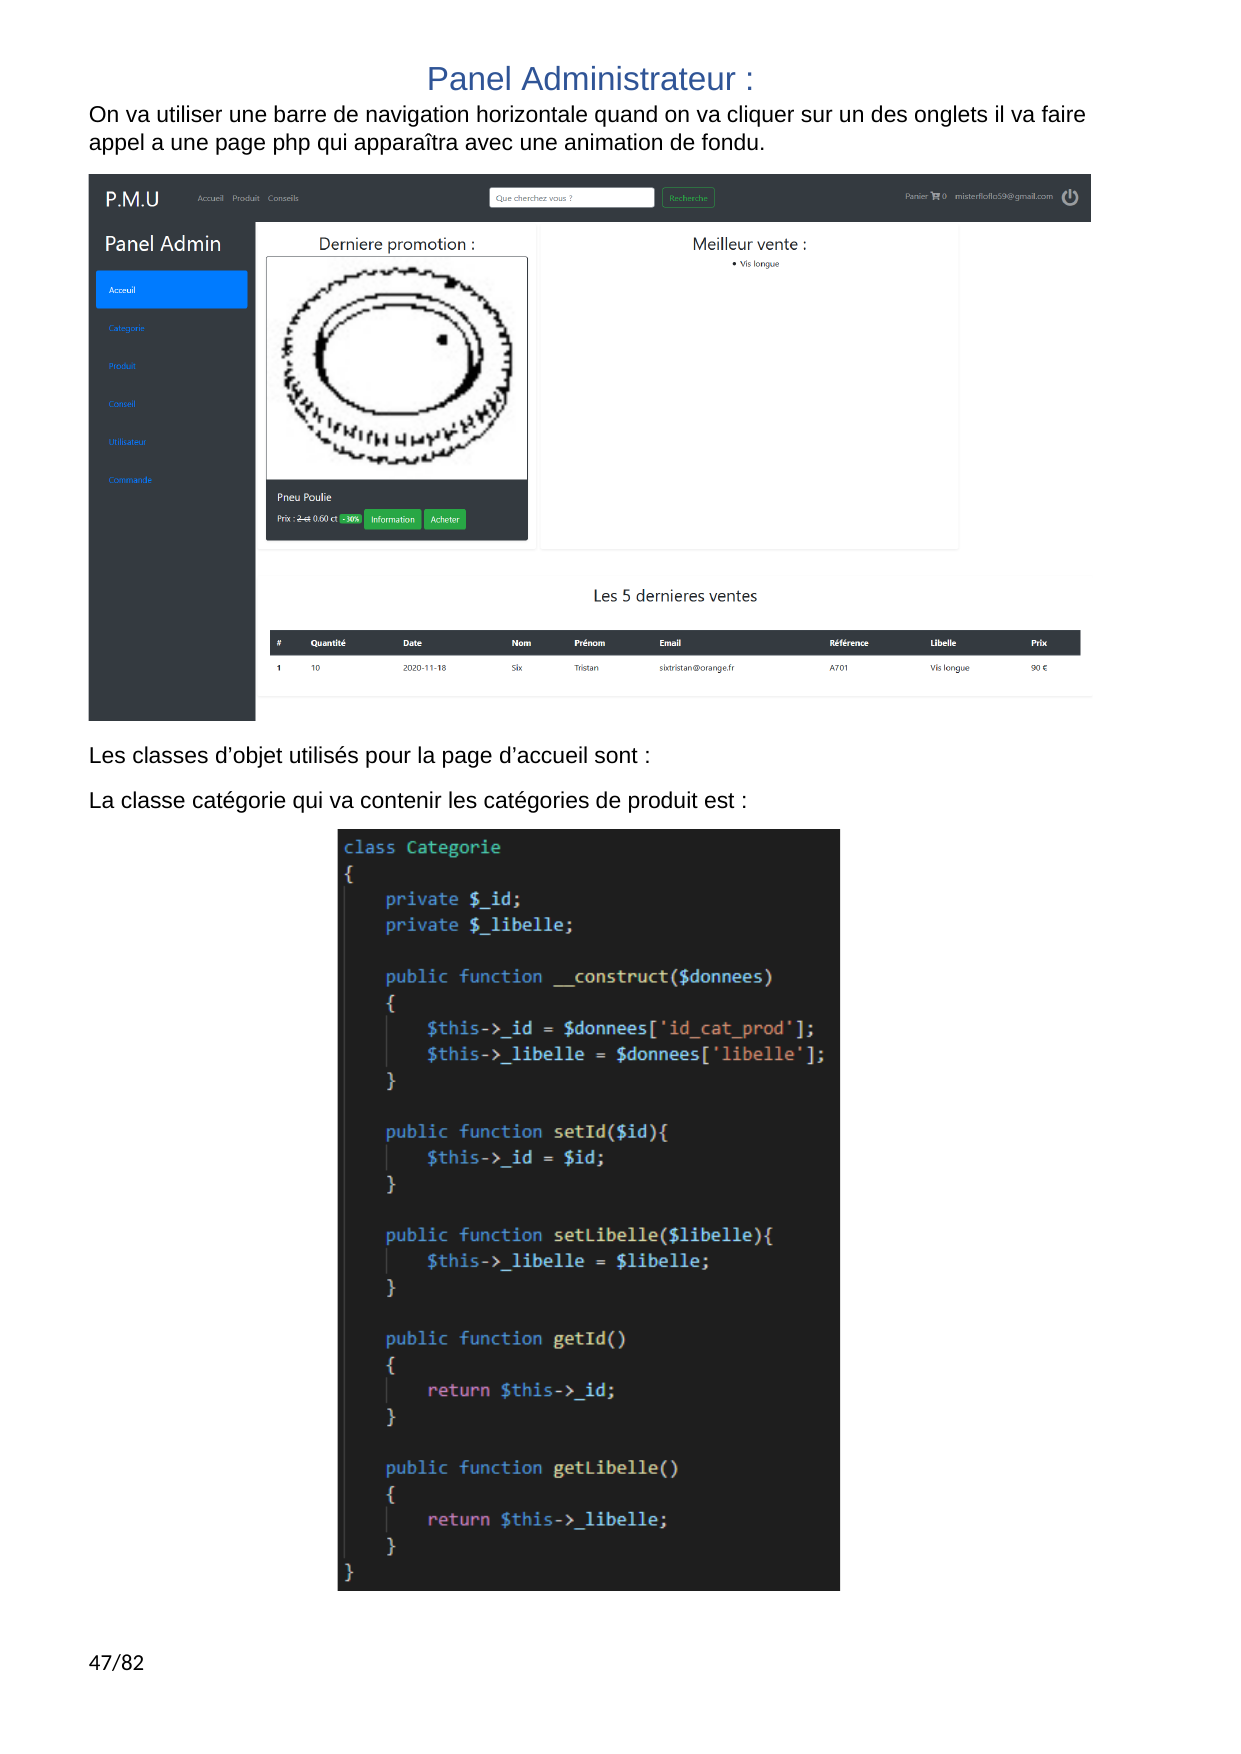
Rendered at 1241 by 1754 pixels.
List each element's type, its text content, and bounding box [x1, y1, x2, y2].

subtitle Panel Administrateur : [89, 59, 1092, 97]
text La classe catégorie qui va contenir les catégories de produit est : [89, 787, 1092, 813]
picture [88, 174, 1093, 721]
picture [337, 829, 841, 1591]
text On va utiliser une barre de navigation horizontale quand on va cliquer sur un des onglets il va faire appel a une page php qui apparaîtra avec une animation de fondu. [89, 101, 1092, 155]
text Les classes d’objet utilisés pour la page d’accueil sont : [89, 721, 1092, 768]
